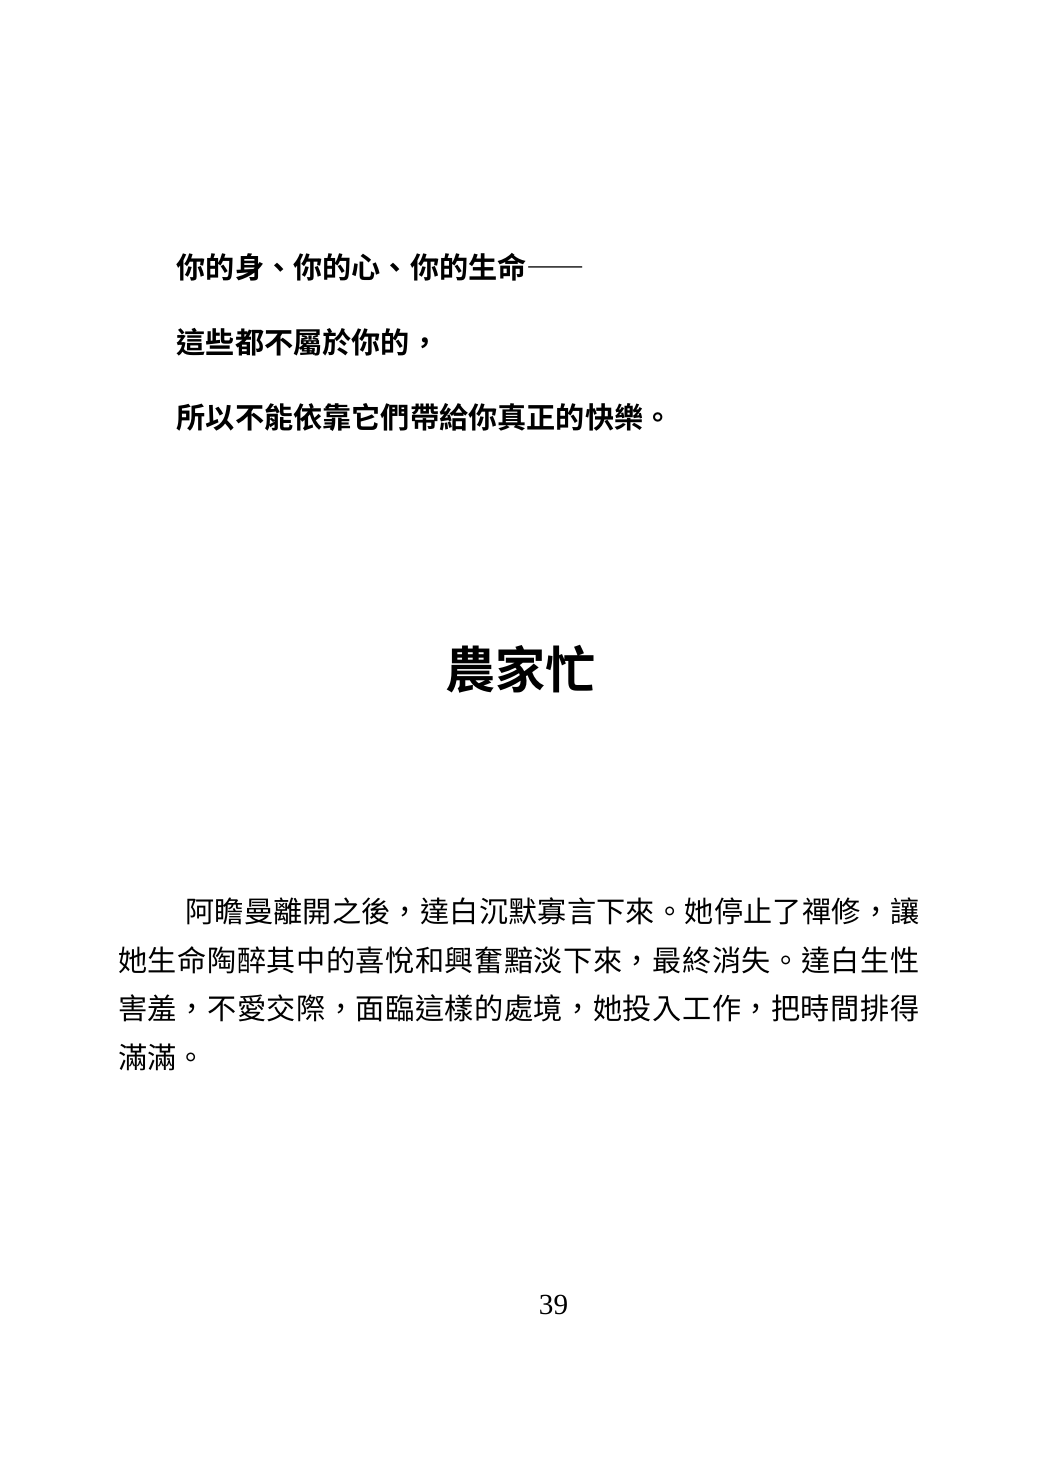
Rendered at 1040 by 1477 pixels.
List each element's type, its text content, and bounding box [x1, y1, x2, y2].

text 這些都不屬於你的， [118, 320, 921, 362]
text 你的身、你的心、你的生命—— [118, 245, 921, 287]
subtitle 農家忙 [118, 630, 921, 702]
text 所以不能依靠它們帶給你真正的快樂。 [118, 394, 921, 437]
text 阿瞻曼離開之後，達白沉默寡言下來。她停止了禪修，讓她生命陶醉其中的喜悅和興奮黯淡下來，最終消失。達白生性害羞，不愛交際，面臨這樣的處境，她投入工作，把時間排得滿滿。 [118, 889, 921, 1077]
